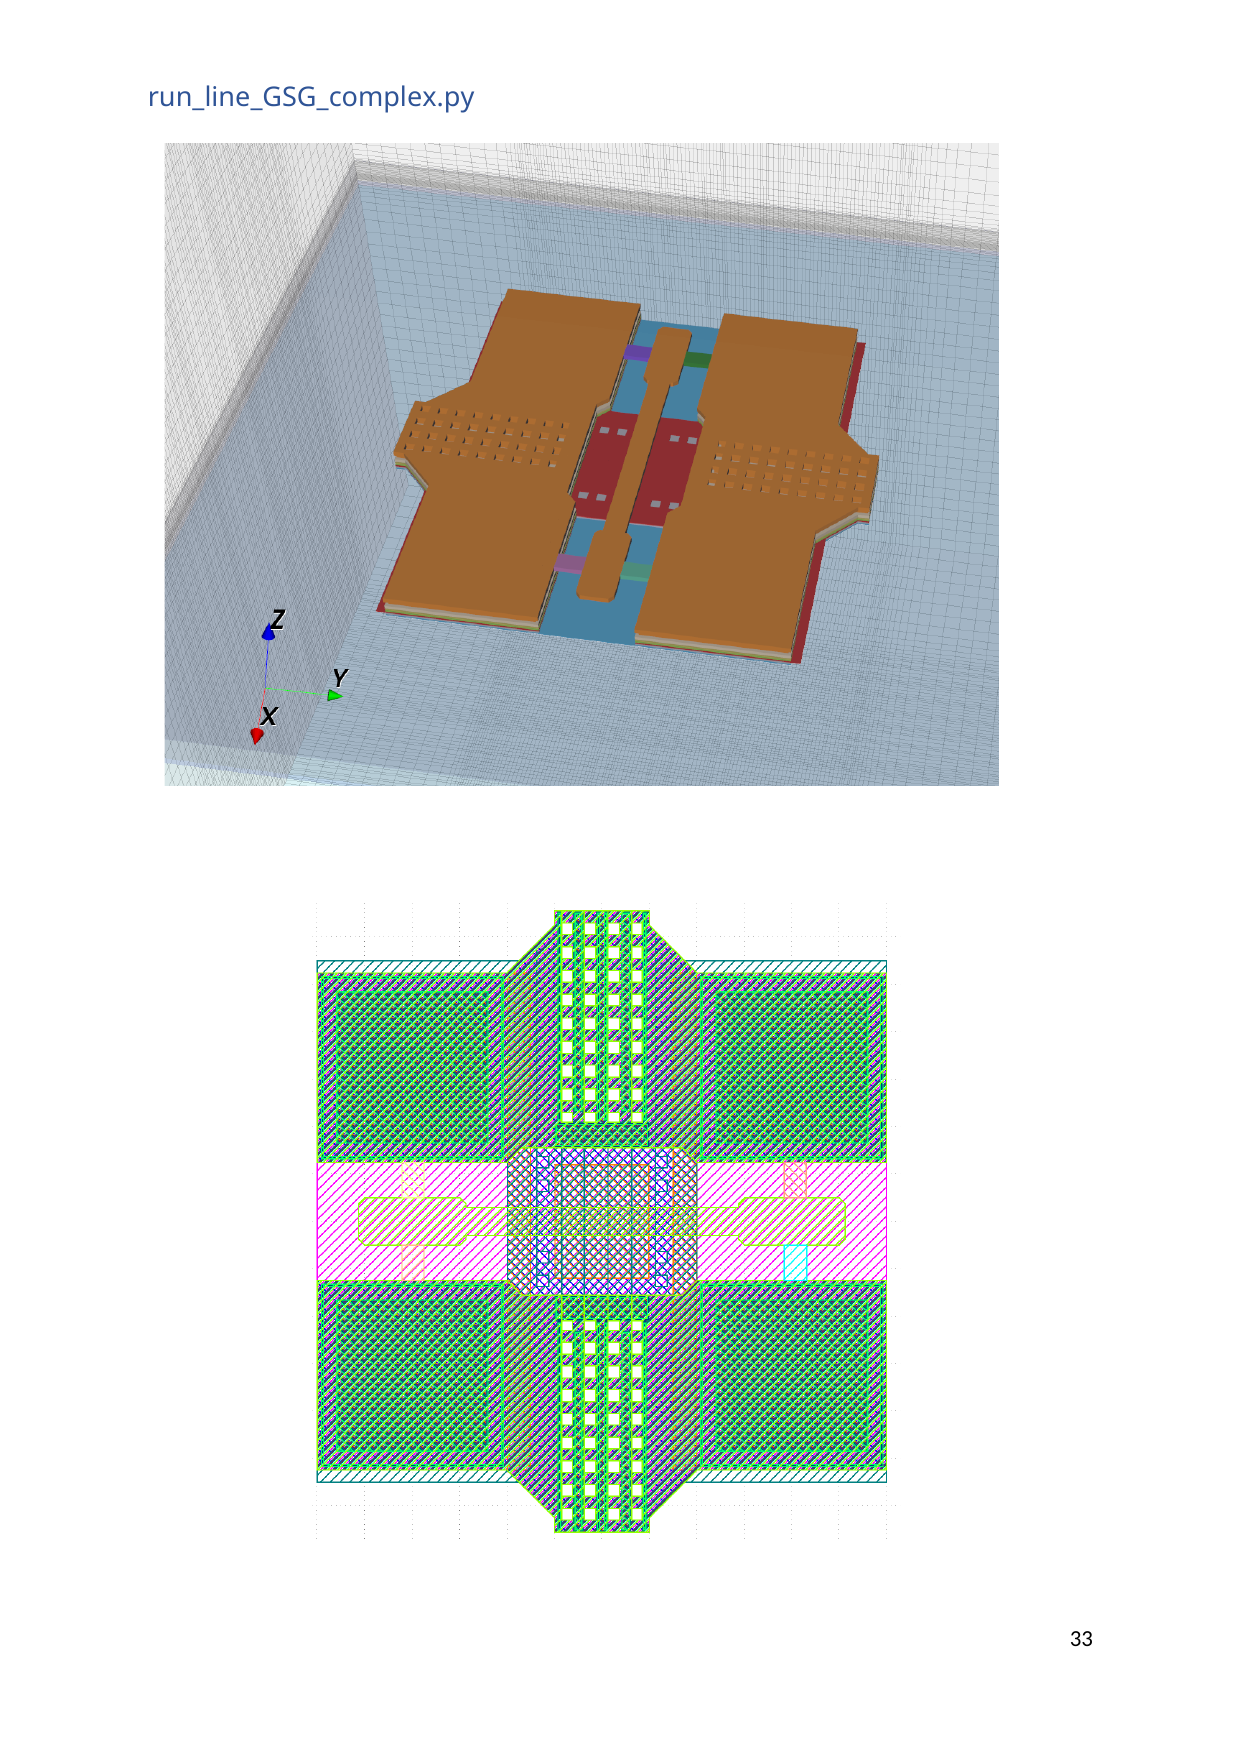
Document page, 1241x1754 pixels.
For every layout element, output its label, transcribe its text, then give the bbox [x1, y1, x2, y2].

picture [309, 902, 901, 1541]
subtitle run_line_GSG_complex.py [148, 78, 1093, 115]
picture [164, 143, 999, 786]
